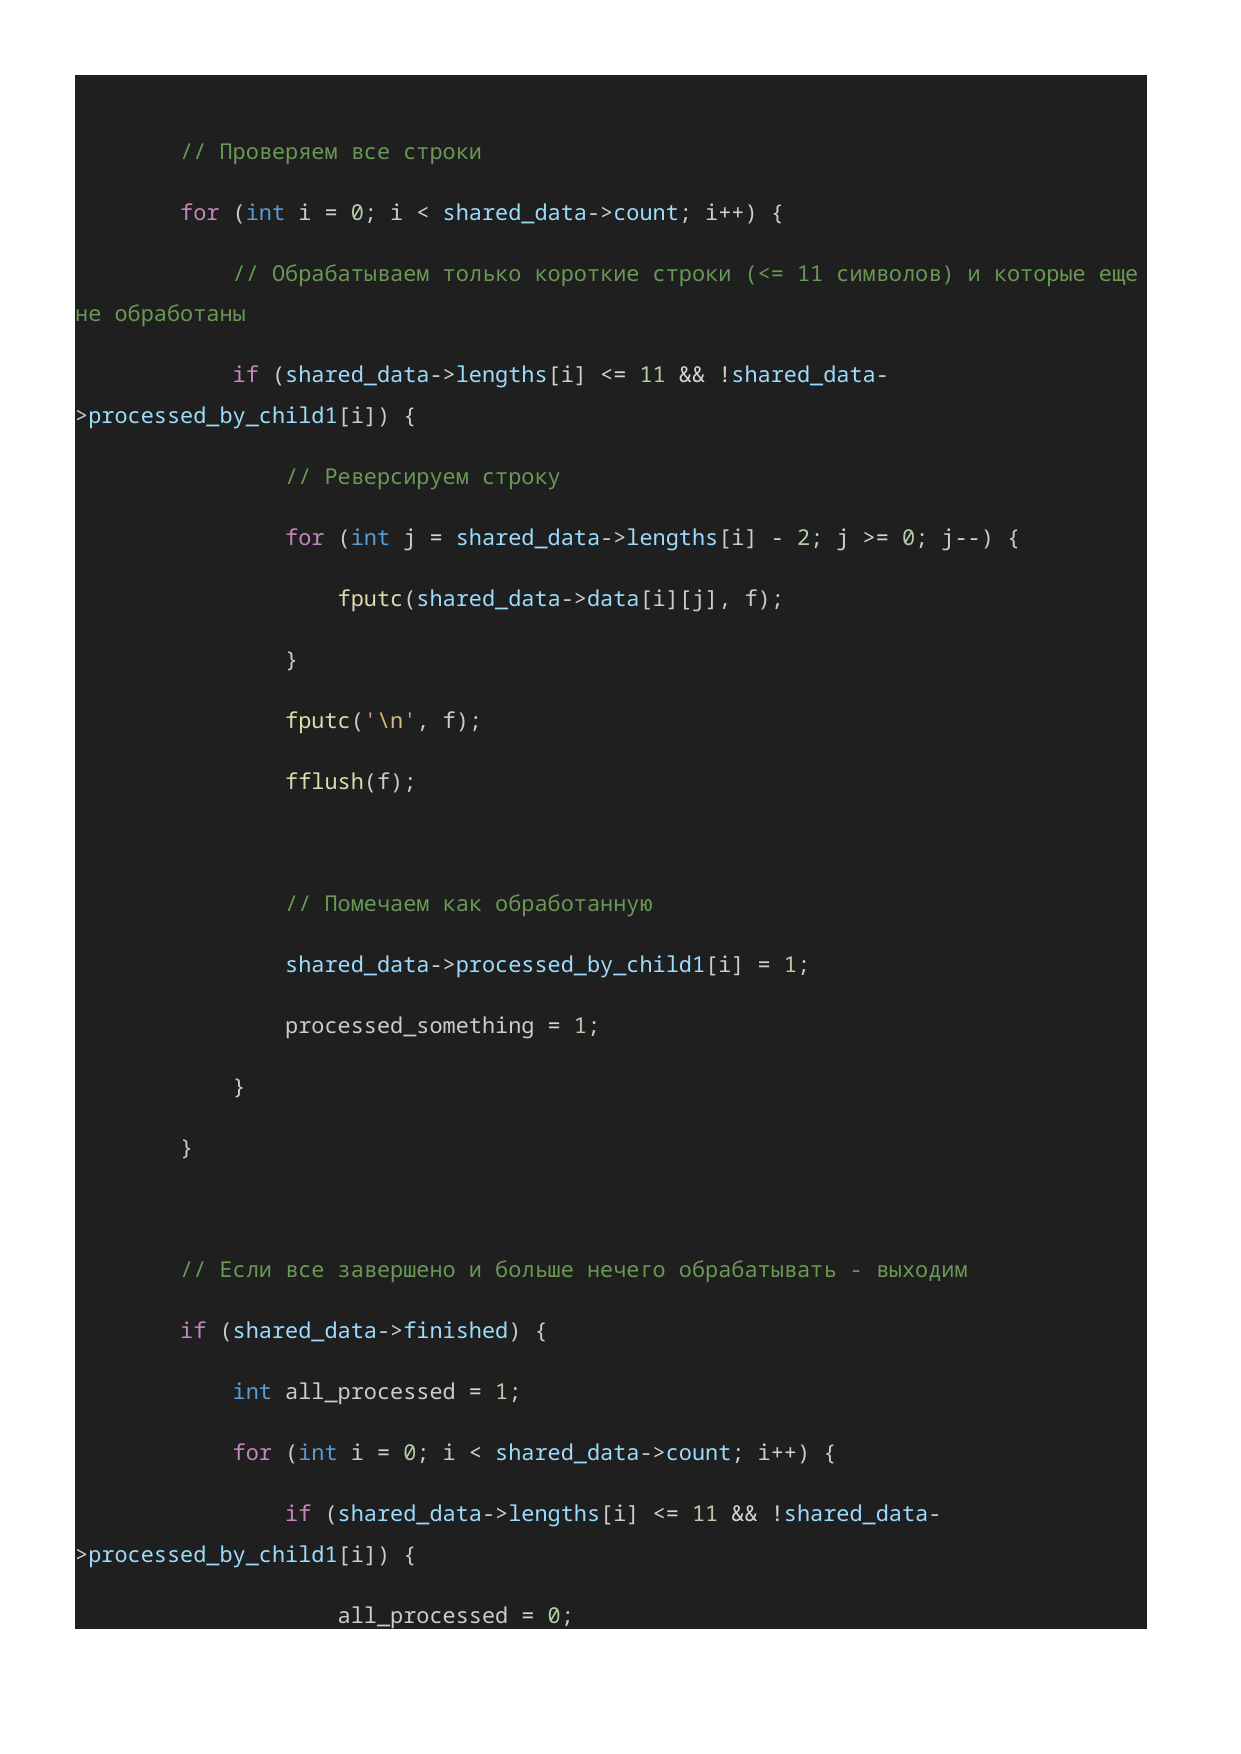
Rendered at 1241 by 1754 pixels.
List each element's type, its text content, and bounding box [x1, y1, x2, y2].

text // Если все завершено и больше нечего обрабатывать - выходим [75, 1254, 1147, 1284]
text // Реверсируем строку [75, 461, 1147, 490]
text all_processed = 0; [75, 1599, 1147, 1629]
text fputc(shared_data->data[i][j], f); [75, 583, 1147, 612]
text for (int i = 0; i < shared_data->count; i++) { [75, 197, 1147, 227]
text fflush(f); [75, 766, 1147, 796]
text } [75, 644, 1147, 673]
text } [75, 1132, 1147, 1162]
text if (shared_data->lengths[i] <= 11 && !shared_data->processed_by_child1[i]) { [75, 1498, 1147, 1568]
text if (shared_data->lengths[i] <= 11 && !shared_data->processed_by_child1[i]) { [75, 359, 1147, 429]
text processed_something = 1; [75, 1010, 1147, 1040]
text // Помечаем как обработанную [75, 888, 1147, 918]
text fputc('\n', f); [75, 705, 1147, 734]
text for (int i = 0; i < shared_data->count; i++) { [75, 1437, 1147, 1467]
text // Обрабатываем только короткие строки (<= 11 символов) и которые еще не обработаны [75, 258, 1147, 328]
text if (shared_data->finished) { [75, 1315, 1147, 1345]
text } [75, 1071, 1147, 1101]
text // Проверяем все строки [75, 136, 1147, 166]
text int all_processed = 1; [75, 1376, 1147, 1406]
text shared_data->processed_by_child1[i] = 1; [75, 949, 1147, 979]
text for (int j = shared_data->lengths[i] - 2; j >= 0; j--) { [75, 522, 1147, 551]
